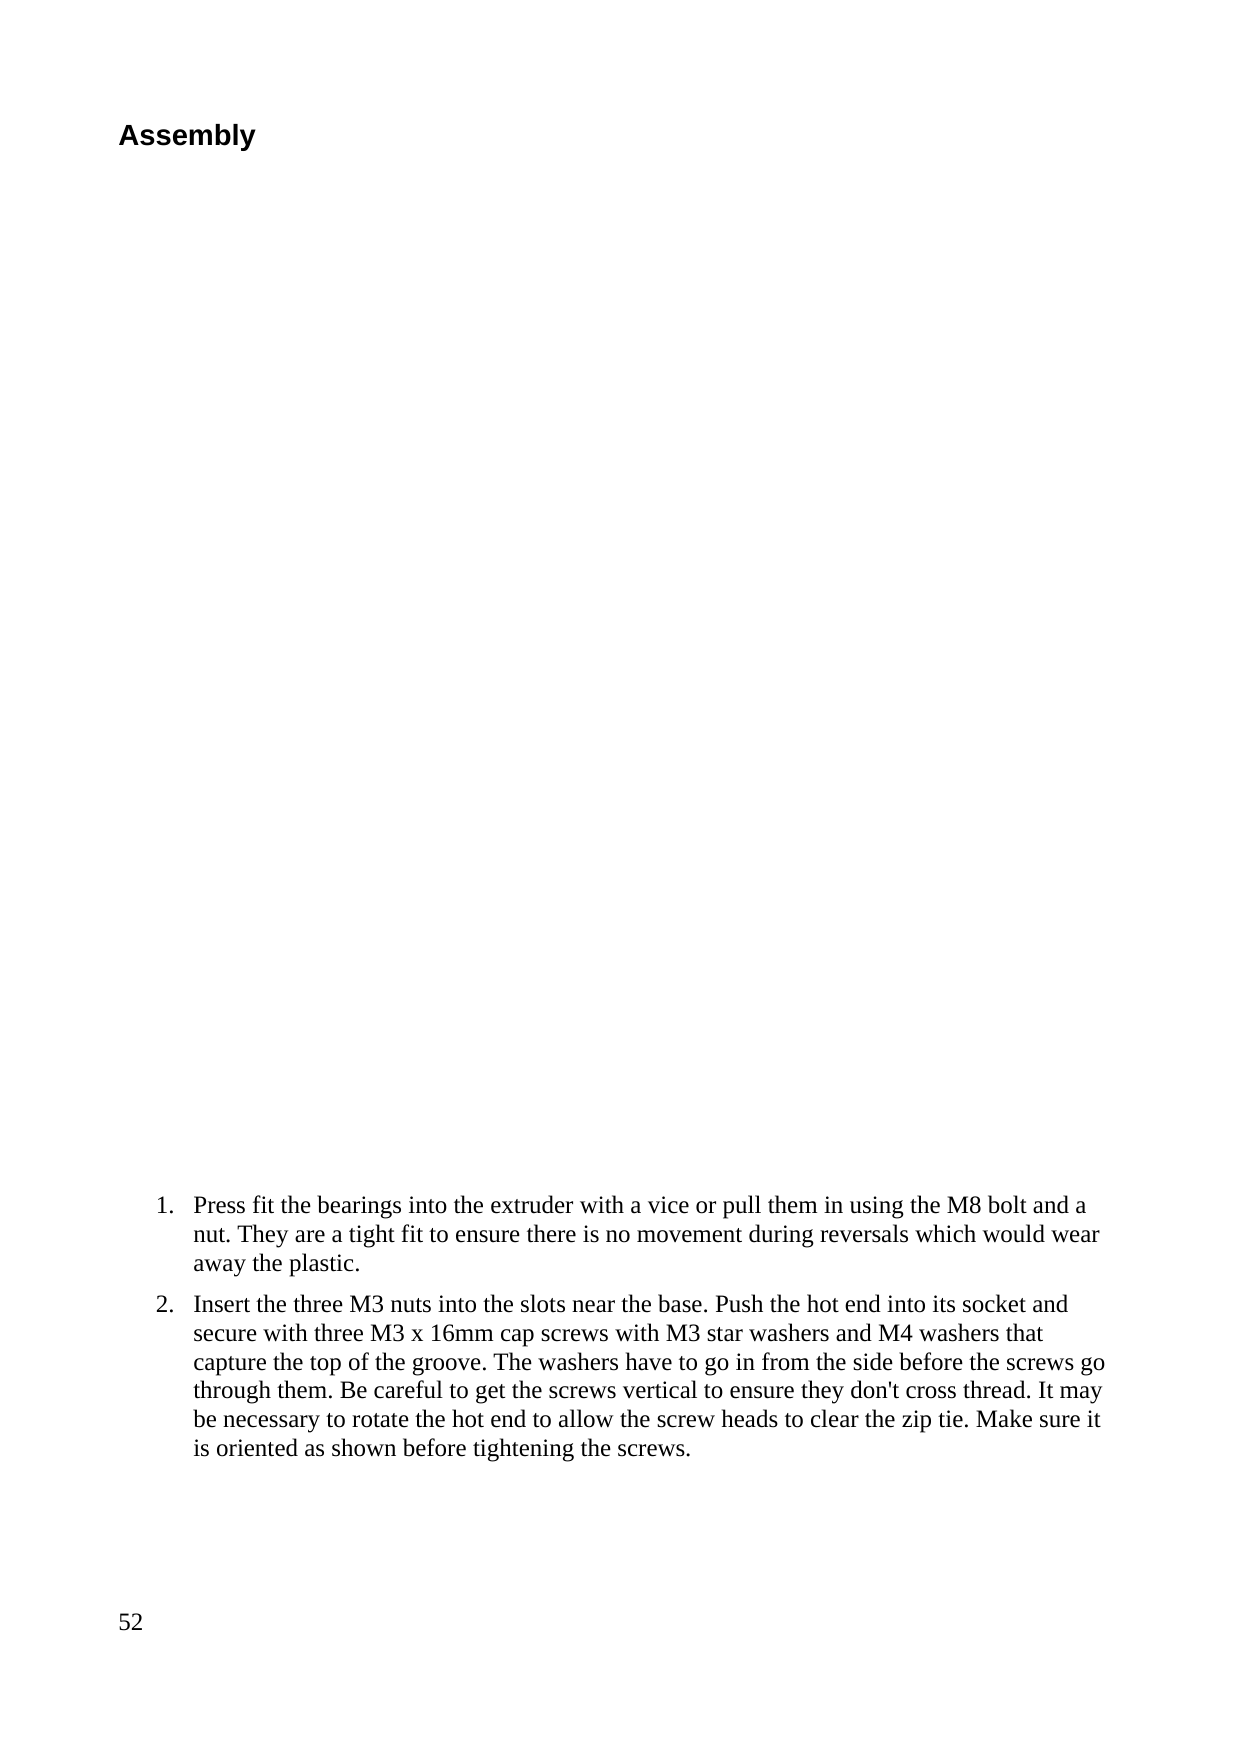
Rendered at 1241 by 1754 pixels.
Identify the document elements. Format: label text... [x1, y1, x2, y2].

subtitle Assembly [118, 118, 1122, 152]
list Insert the three M3 nuts into the slots near the base. Push the hot end into its socket and secure with three M3 x 16mm cap screws with M3 star washers and M4 washers that capture the top of the groove. The washers have to go in from the side before the screws go through them. Be careful to get the screws vertical to ensure they don't cross thread. It may be necessary to rotate the hot end to allow the screw heads to clear the zip tie. Make sure it is oriented as shown before tightening the screws. [156, 1289, 1122, 1462]
list Press fit the bearings into the extruder with a vice or pull them in using the M8 bolt and a nut. They are a tight fit to ensure there is no movement during reversals which would wear away the plastic. [156, 1190, 1122, 1277]
